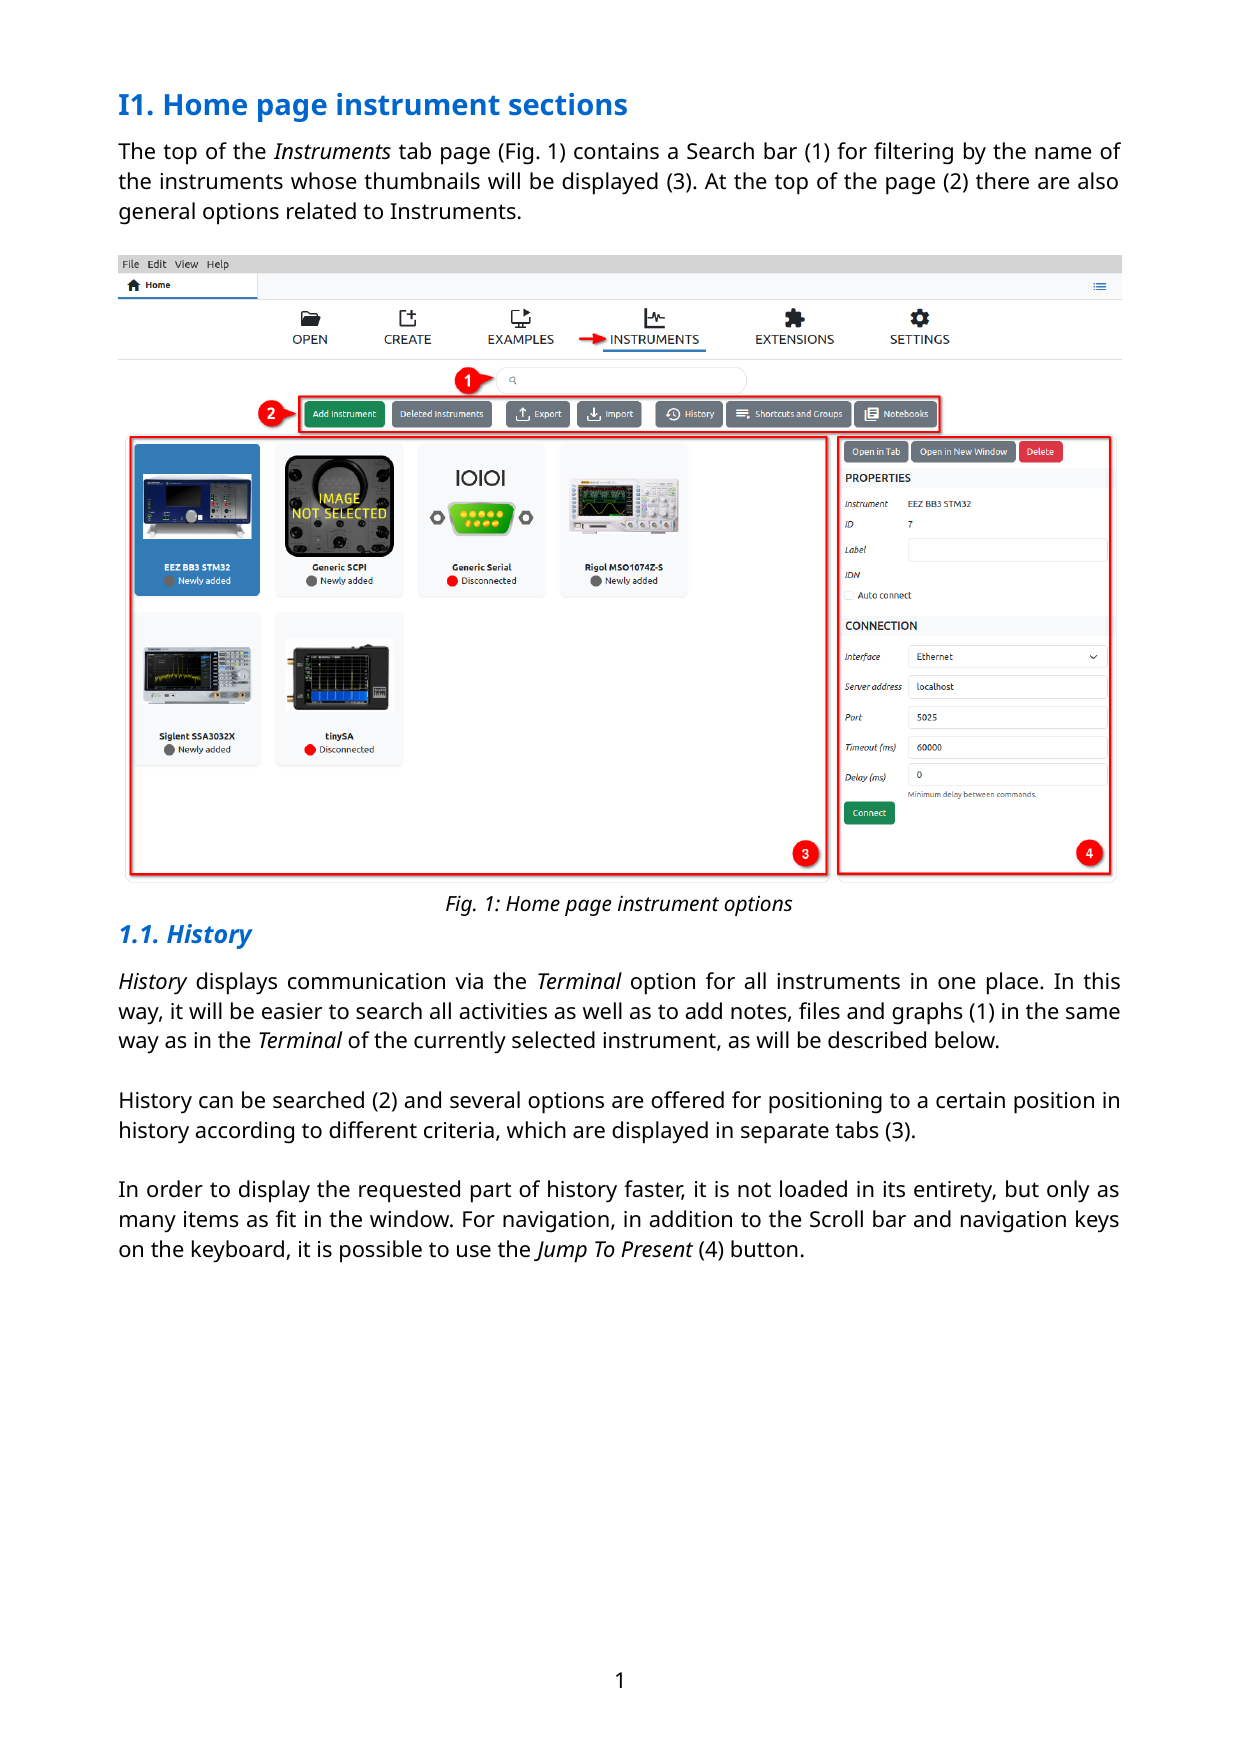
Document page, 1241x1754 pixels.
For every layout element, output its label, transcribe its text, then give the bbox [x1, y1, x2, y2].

list Fig. 1: Home page instrument options [118, 889, 1122, 917]
text In order to display the requested part of history faster, it is not loaded in its entirety, but only as many items as fit in the window. For navigation, in addition to the Scroll bar and navigation keys on the keyboard, it is possible to use the Jump To Present (4) button. [118, 1174, 1122, 1264]
subtitle Home page instrument sections [118, 84, 1122, 124]
text The top of the Instruments tab page (Fig. 1) contains a Search bar (1) for filtering by the name of the instruments whose thumbnails will be displayed (3). At the top of the page (2) there are also general options related to Instruments. [118, 136, 1122, 226]
subtitle History [118, 917, 1122, 951]
picture [118, 255, 1123, 889]
text History can be searched (2) and several options are offered for positioning to a certain position in history according to different criteria, which are displayed in separate tabs (3). [118, 1085, 1122, 1145]
text History displays communication via the Terminal option for all instruments in one place. In this way, it will be easier to search all activities as well as to add notes, files and graphs (1) in the same way as in the Terminal of the currently selected instrument, as will be described below. [118, 966, 1122, 1055]
